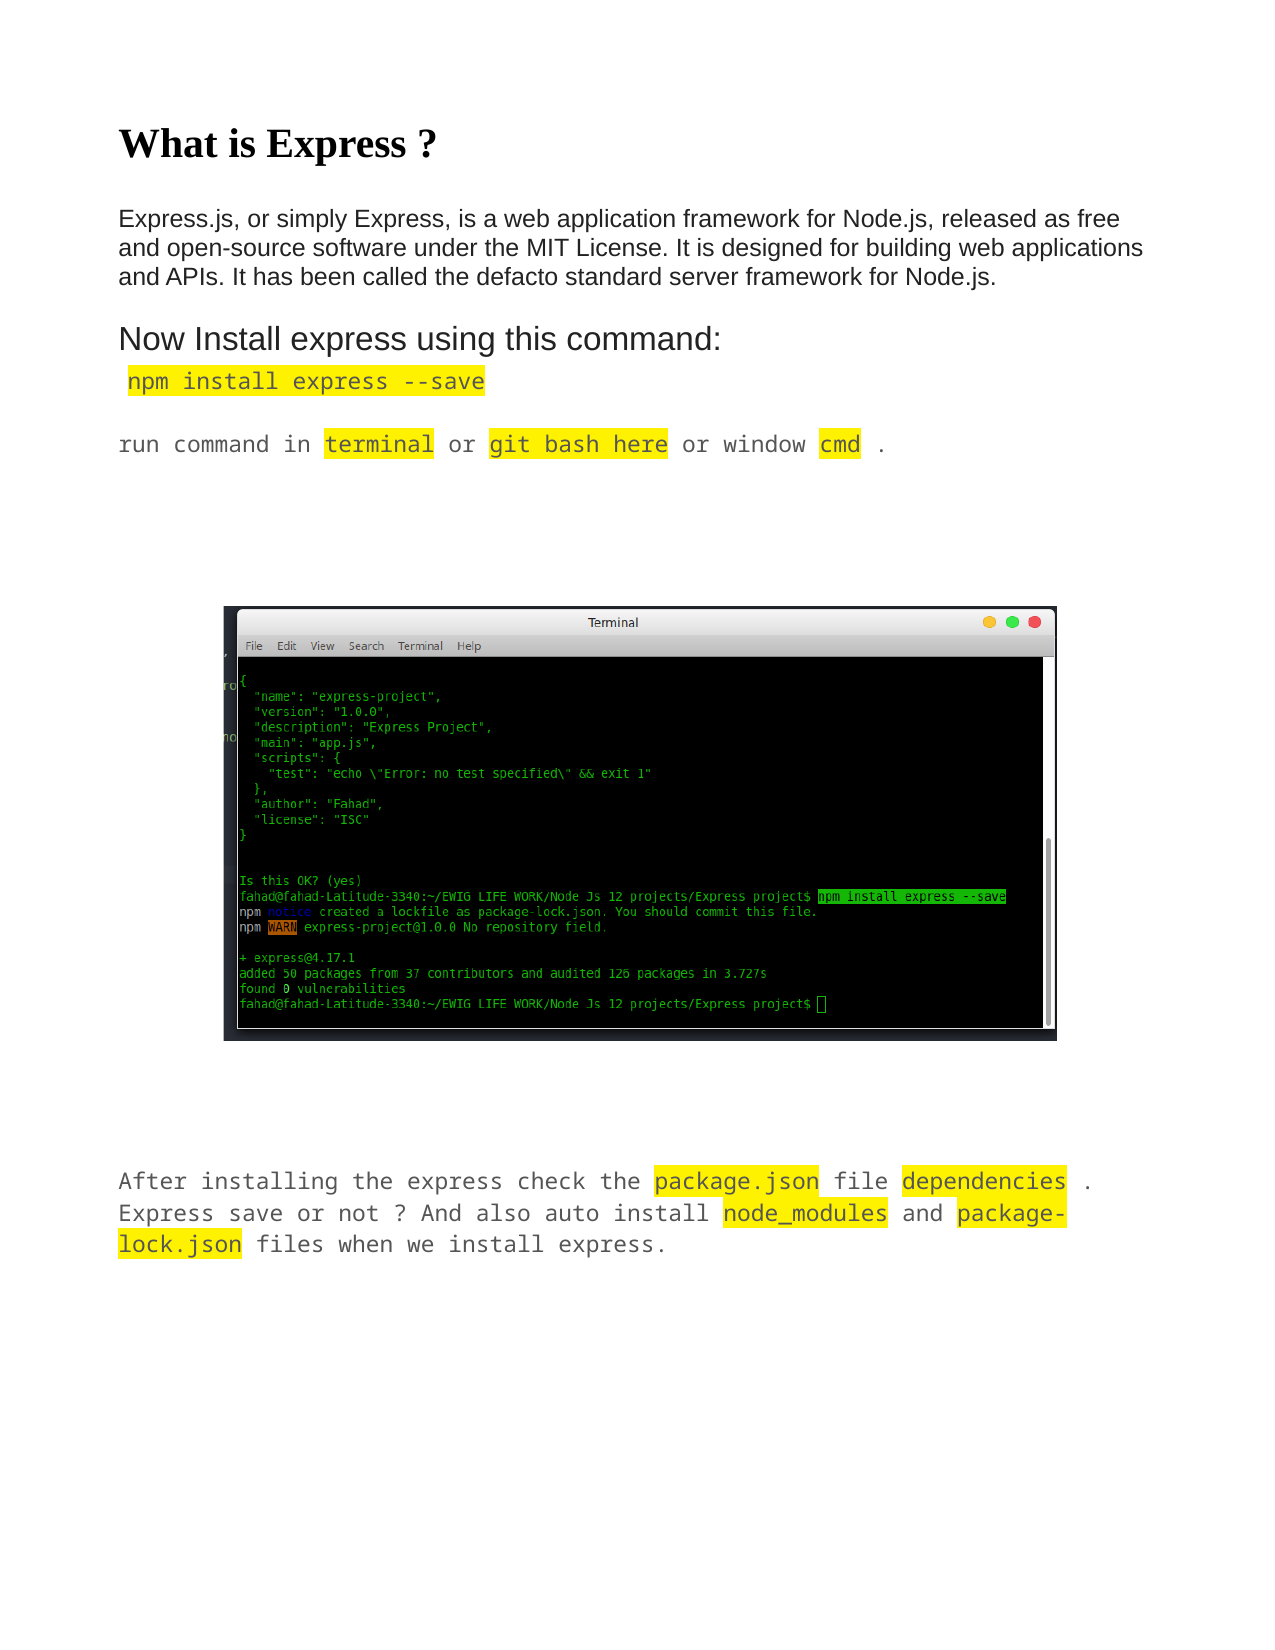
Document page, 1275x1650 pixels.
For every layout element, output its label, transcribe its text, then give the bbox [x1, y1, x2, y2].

text Express.js, or simply Express, is a web application framework for Node.js, released as free and open-source software under the MIT License. It is designed for building web applications and APIs. It has been called the defacto standard server framework for Node.js. [118, 204, 1157, 291]
text After installing the express check the package.json file dependencies . Express save or not ? And also auto install node_modules and package-lock.json files when we install express. [118, 1165, 1157, 1259]
text Now Install express using this command: [118, 319, 1157, 358]
text What is Express ? [118, 118, 1157, 166]
picture [223, 606, 1057, 1041]
text run command in terminal or git bash here or window cmd . [118, 427, 1157, 459]
text npm install express --save [118, 358, 1157, 396]
